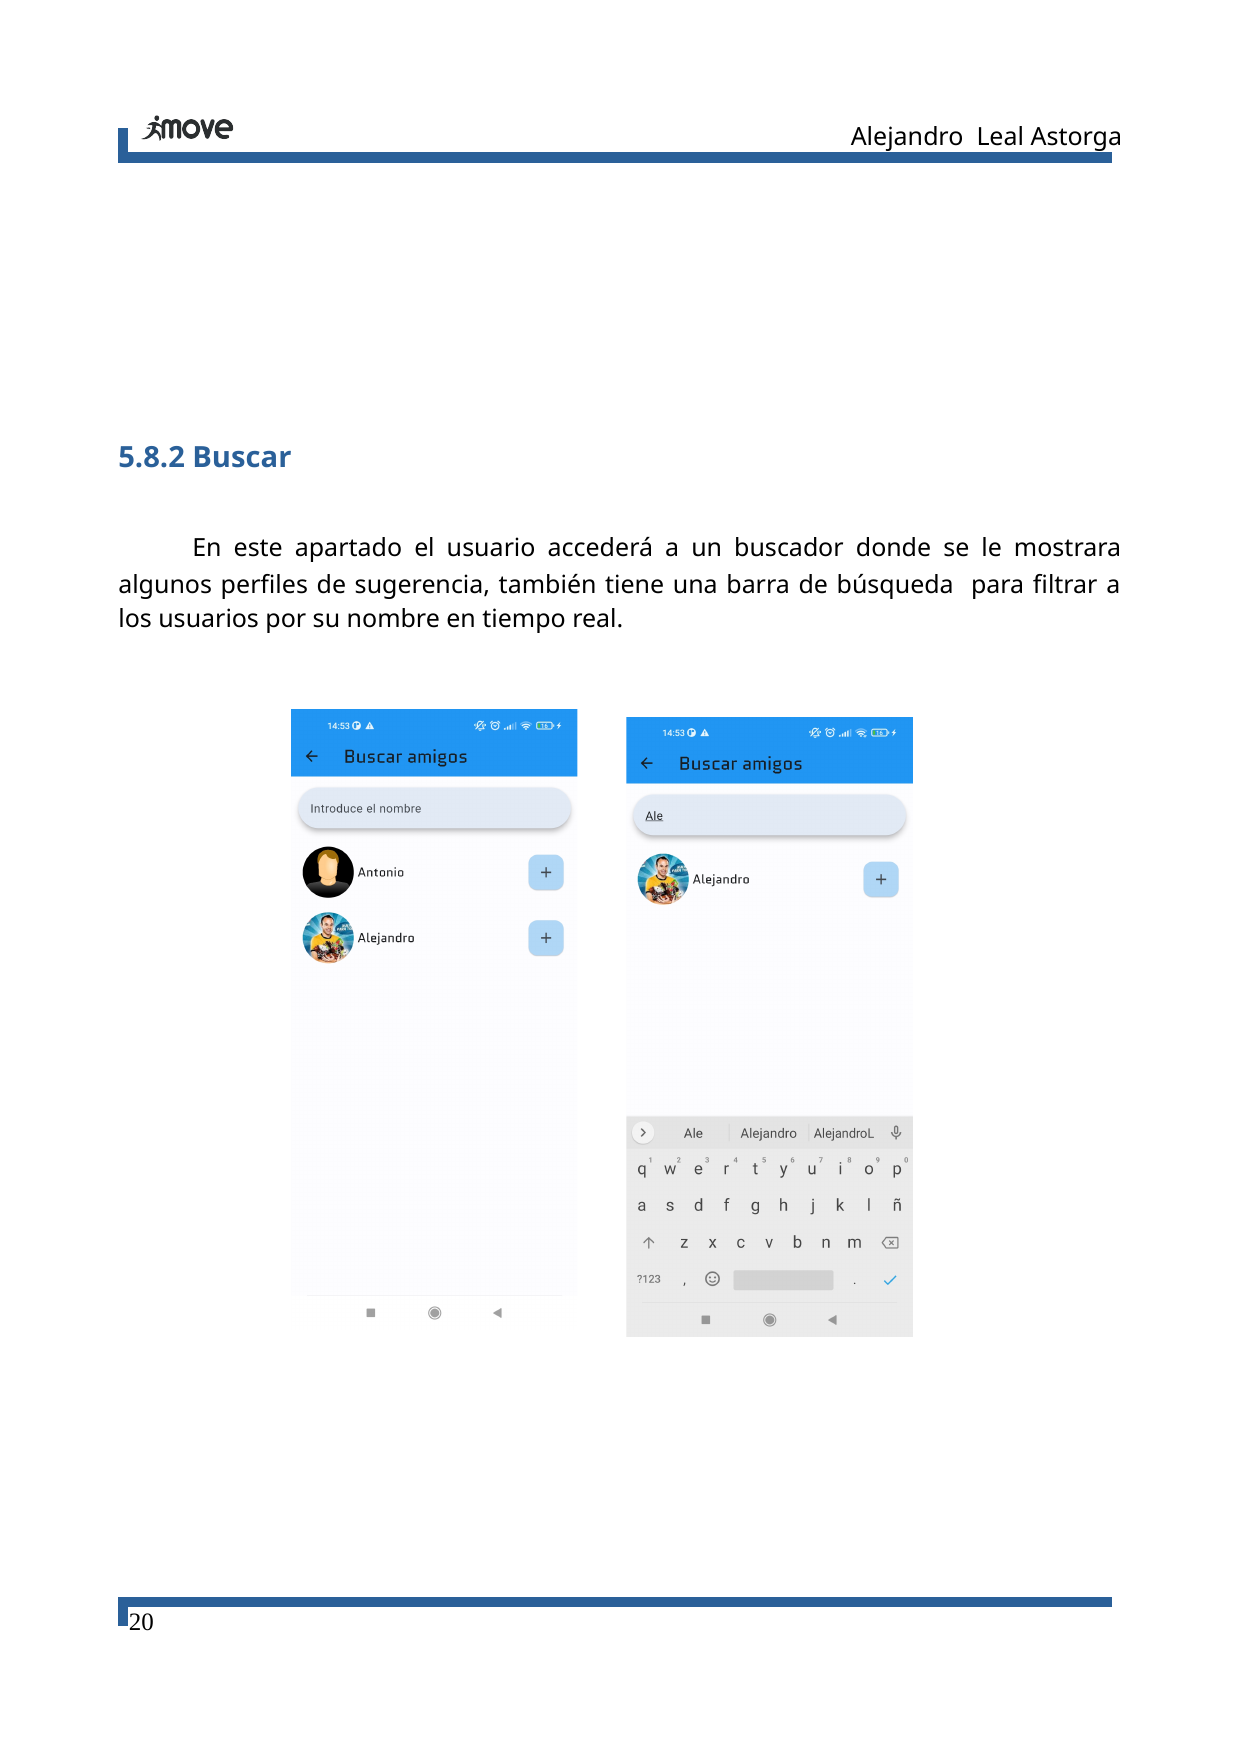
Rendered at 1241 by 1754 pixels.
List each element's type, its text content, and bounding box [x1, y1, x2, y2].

picture [140, 113, 234, 141]
text En este apartado el usuario accederá a un buscador donde se le mostrara algunos perfiles de sugerencia, también tiene una barra de búsqueda para filtrar a los usuarios por su nombre en tiempo real. [118, 521, 1122, 635]
picture [291, 709, 578, 1330]
picture [626, 717, 913, 1337]
text 5.8.2 Buscar [118, 436, 1122, 476]
